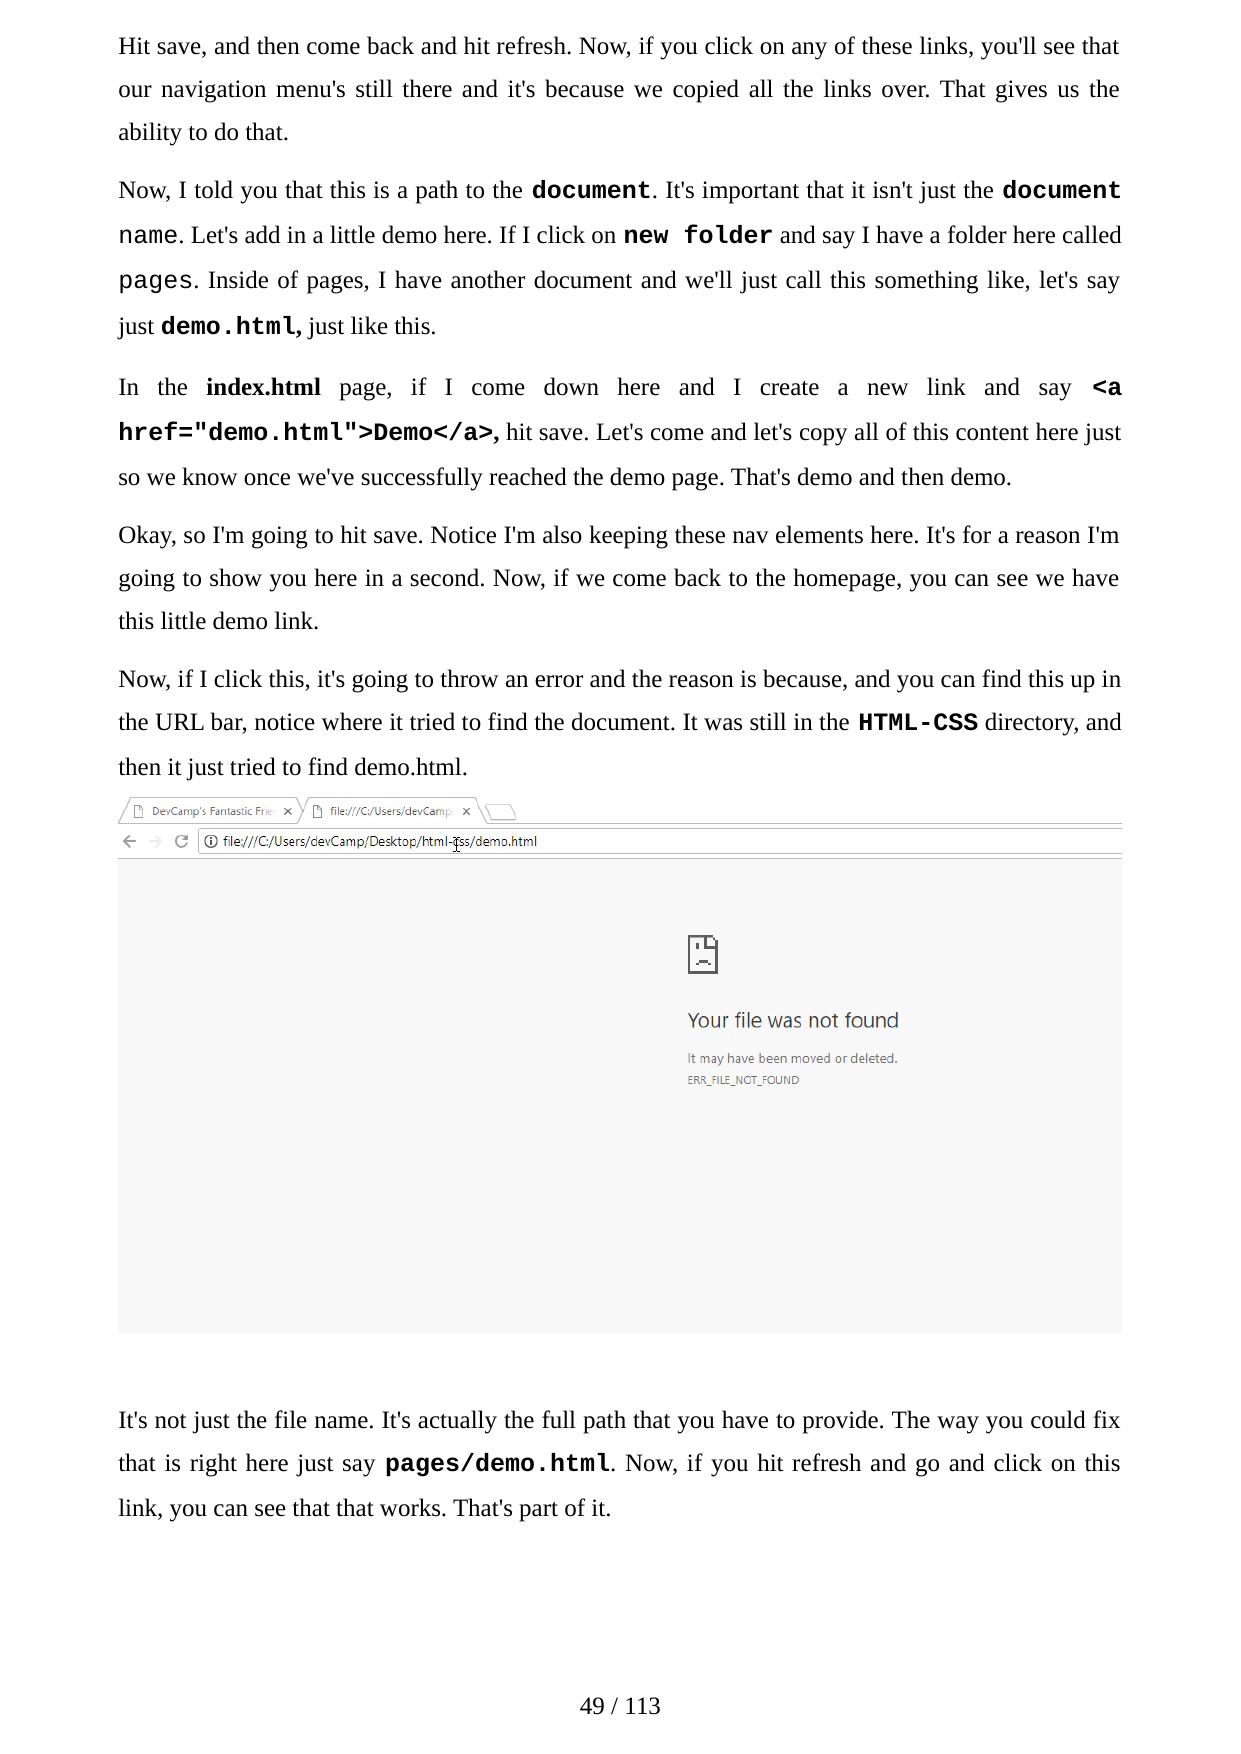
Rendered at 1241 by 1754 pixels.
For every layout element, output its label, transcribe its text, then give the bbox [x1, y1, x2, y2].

picture [118, 797, 1123, 1334]
text Now, if I click this, it's going to throw an error and the reason is because, and you can find this up in the URL bar, notice where it tried to find the document. It was still in the HTML-CSS directory, and then it just tried to find demo.html. [118, 664, 1122, 781]
text In the index.html page, if I come down here and I create a new link and say <a href="demo.html">Demo</a>, hit save. Let's come and let's copy all of this content here just so we know once we've successfully reached the demo page. That's demo and then demo. [118, 372, 1122, 491]
text It's not just the file name. It's actually the full path that you have to provide. The way you could fix that is right here just say pages/demo.html. Now, if you hit refresh and go and click on this link, you can see that that works. That's part of it. [118, 1405, 1122, 1522]
text Now, I told you that this is a path to the document. It's important that it isn't just the document name. Let's add in a little demo here. If I click on new folder and say I have a folder here called pages. Inside of pages, I have another document and we'll just call this something like, let's say just demo.html, just like this. [118, 175, 1122, 342]
text Okay, so I'm going to hit save. Notice I'm also keeping these nav elements here. It's for a reason I'm going to show you here in a second. Now, if we come back to the homepage, you can see we have this little demo link. [118, 520, 1122, 635]
text Hit save, and then come back and hit refresh. Now, if you click on any of these links, you'll see that our navigation menu's still there and it's because we copied all the links over. That gives us the ability to do that. [118, 31, 1122, 146]
